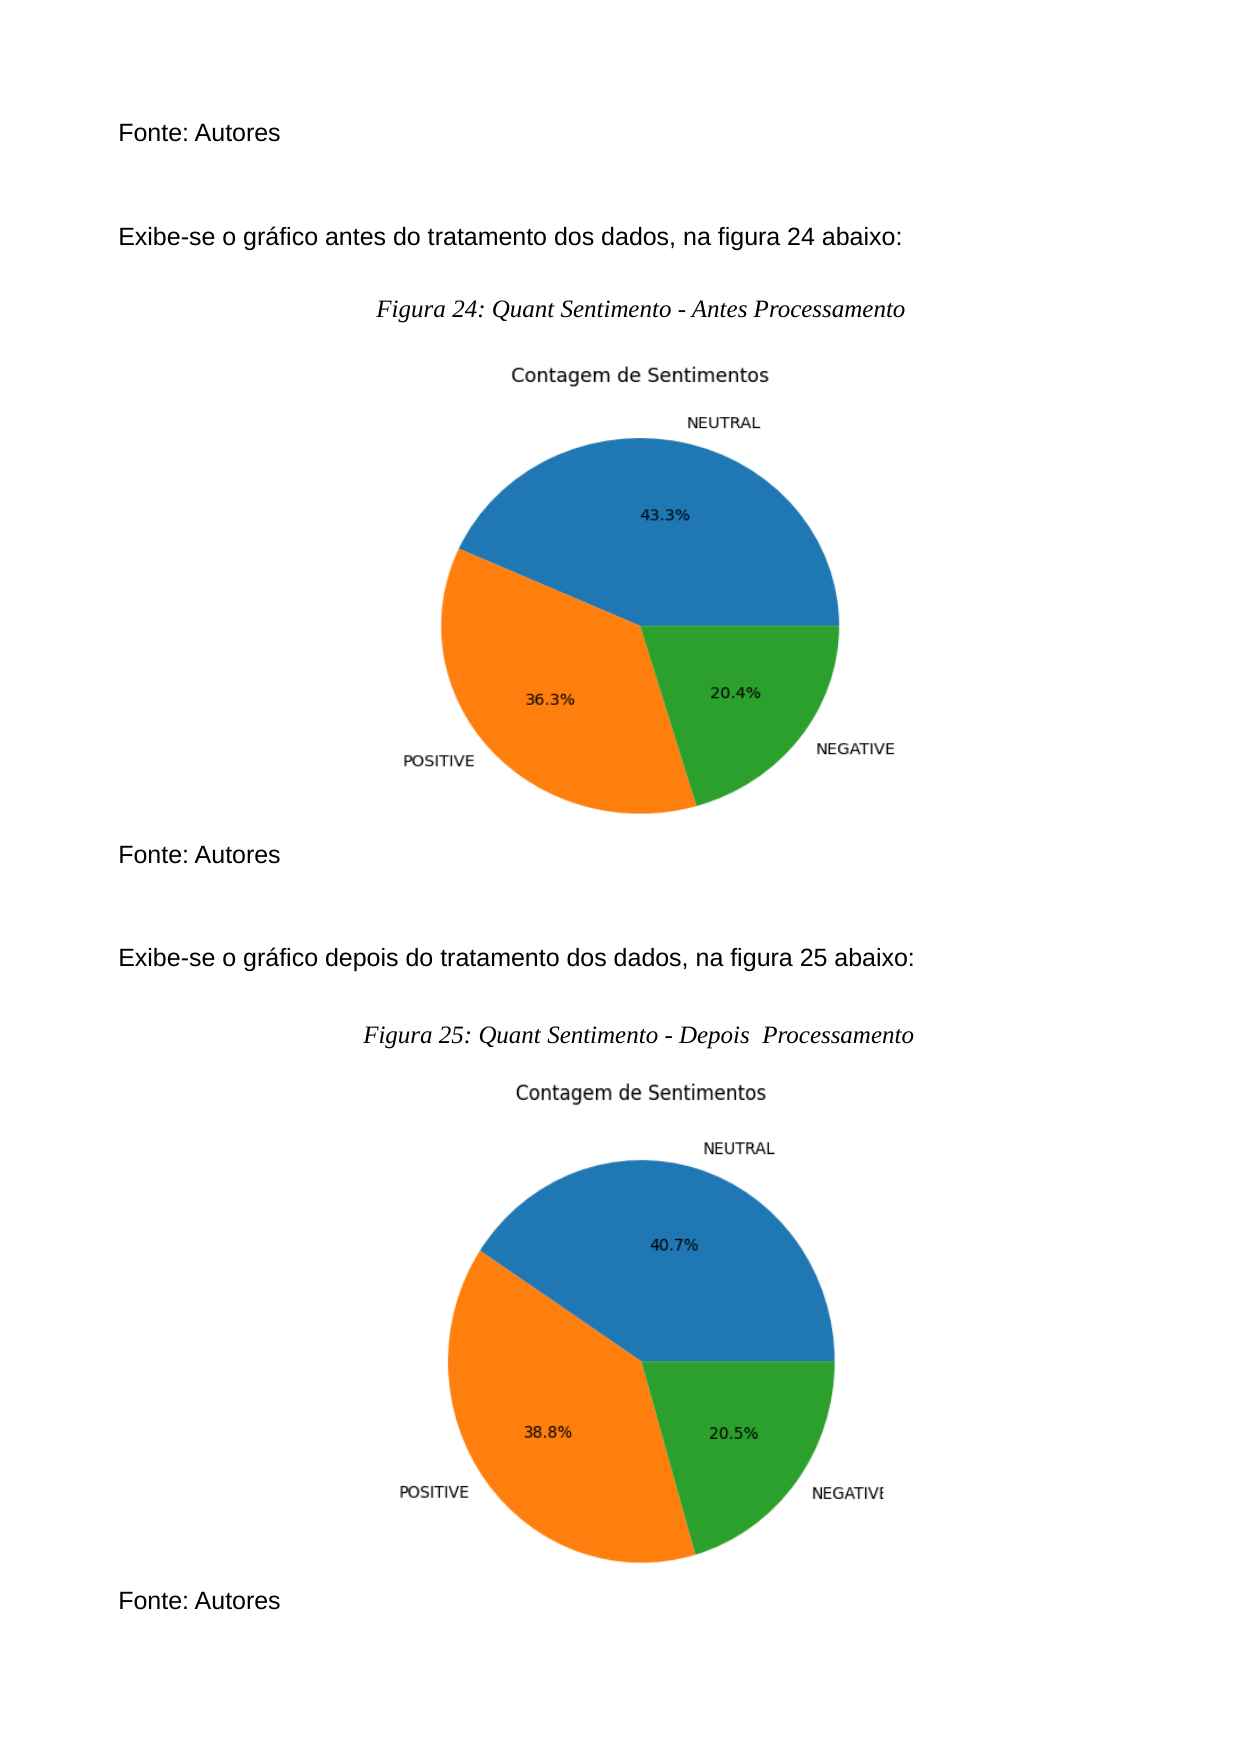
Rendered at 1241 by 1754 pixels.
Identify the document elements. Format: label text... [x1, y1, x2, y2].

text Figura 25: Quant Sentimento - Depois Processamento [339, 1021, 941, 1049]
text Exibe-se o gráfico depois do tratamento dos dados, na figura 25 abaixo: [118, 943, 1122, 972]
text Fonte: Autores [118, 118, 1122, 147]
text Fonte: Autores [118, 273, 1122, 868]
text Figura 24: Quant Sentimento - Antes Processamento [337, 294, 947, 323]
text Exibe-se o gráfico antes do tratamento dos dados, na figura 24 abaixo: [118, 222, 1122, 250]
text Fonte: Autores [118, 995, 1122, 1614]
picture [388, 359, 896, 814]
picture [396, 1073, 884, 1572]
